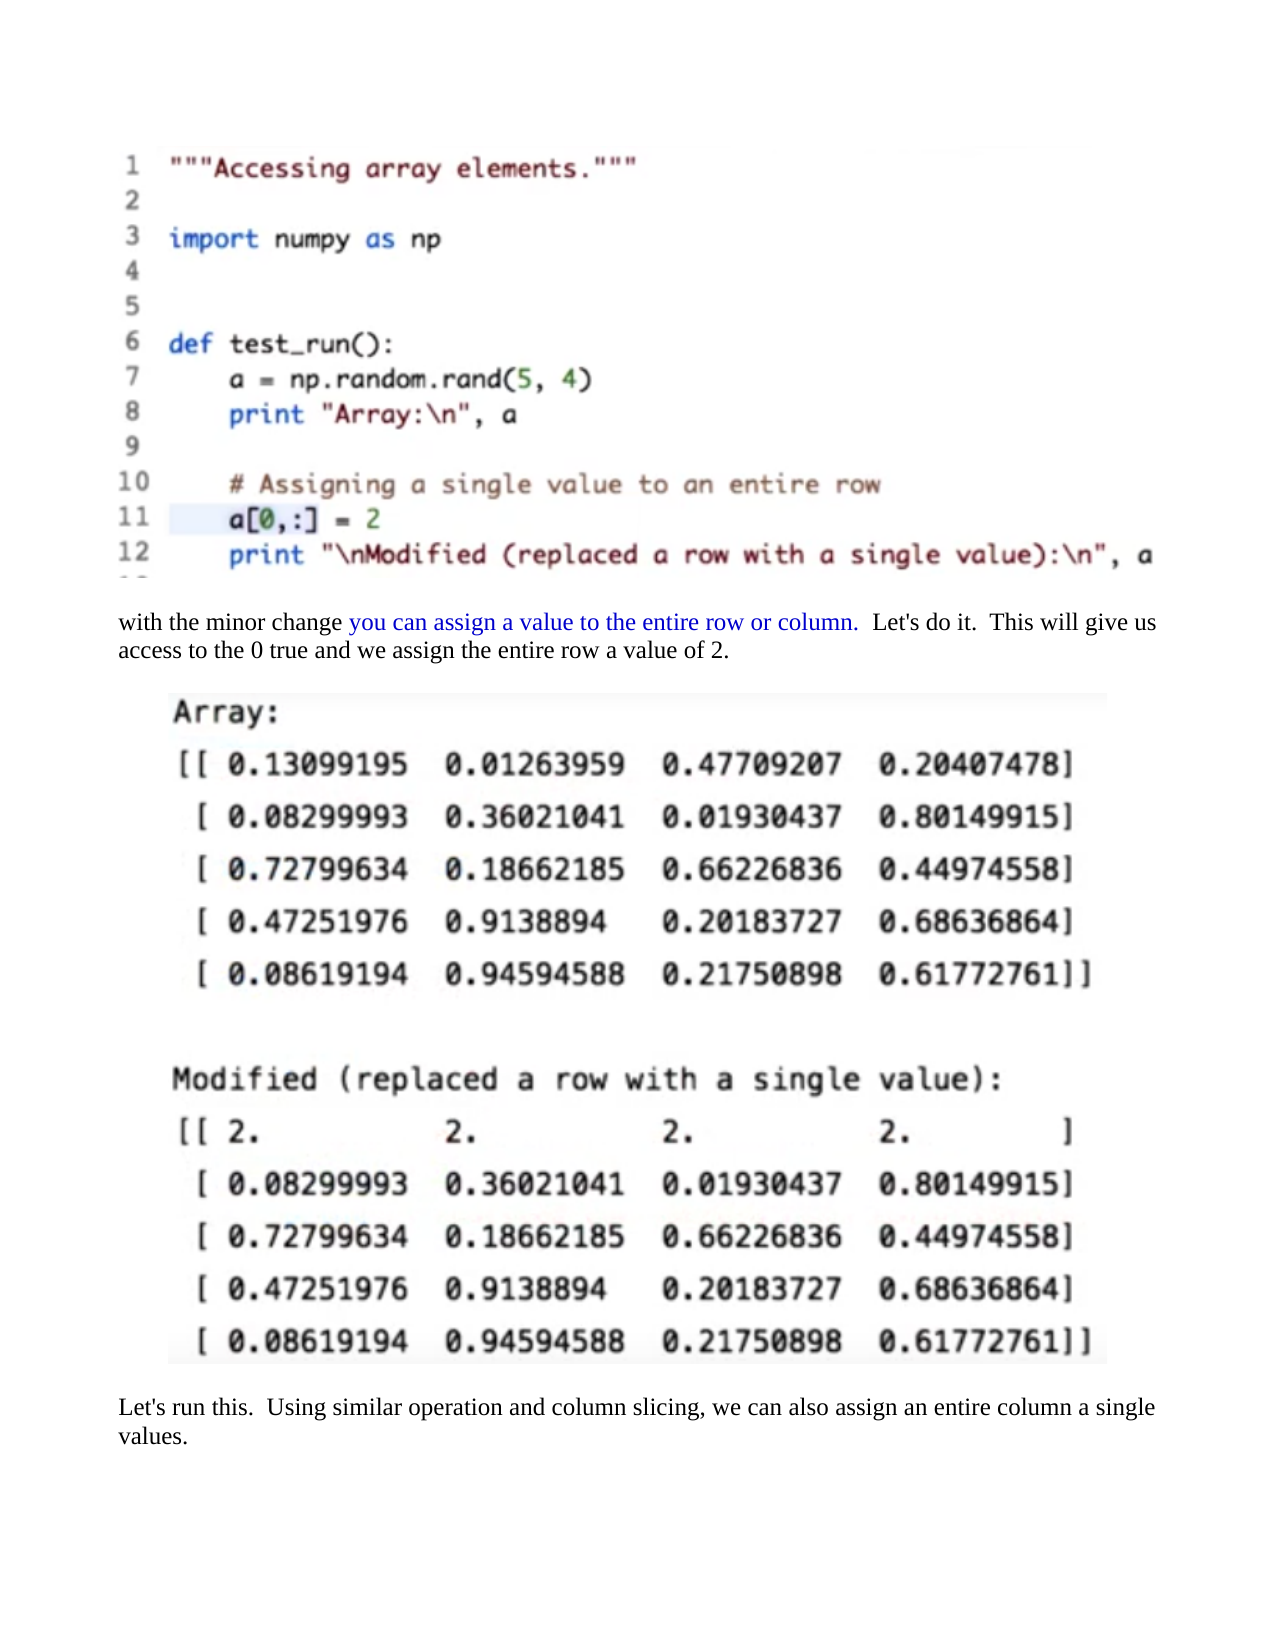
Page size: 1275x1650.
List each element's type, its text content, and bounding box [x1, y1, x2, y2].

text Let's run this. Using similar operation and column slicing, we can also assign an entire column a single values. [118, 1392, 1157, 1449]
picture [118, 146, 1157, 578]
picture [168, 693, 1108, 1364]
text with the minor change you can assign a value to the entire row or column. Let's do it. This will give us access to the 0 true and we assign the entire row a value of 2. [118, 607, 1157, 664]
